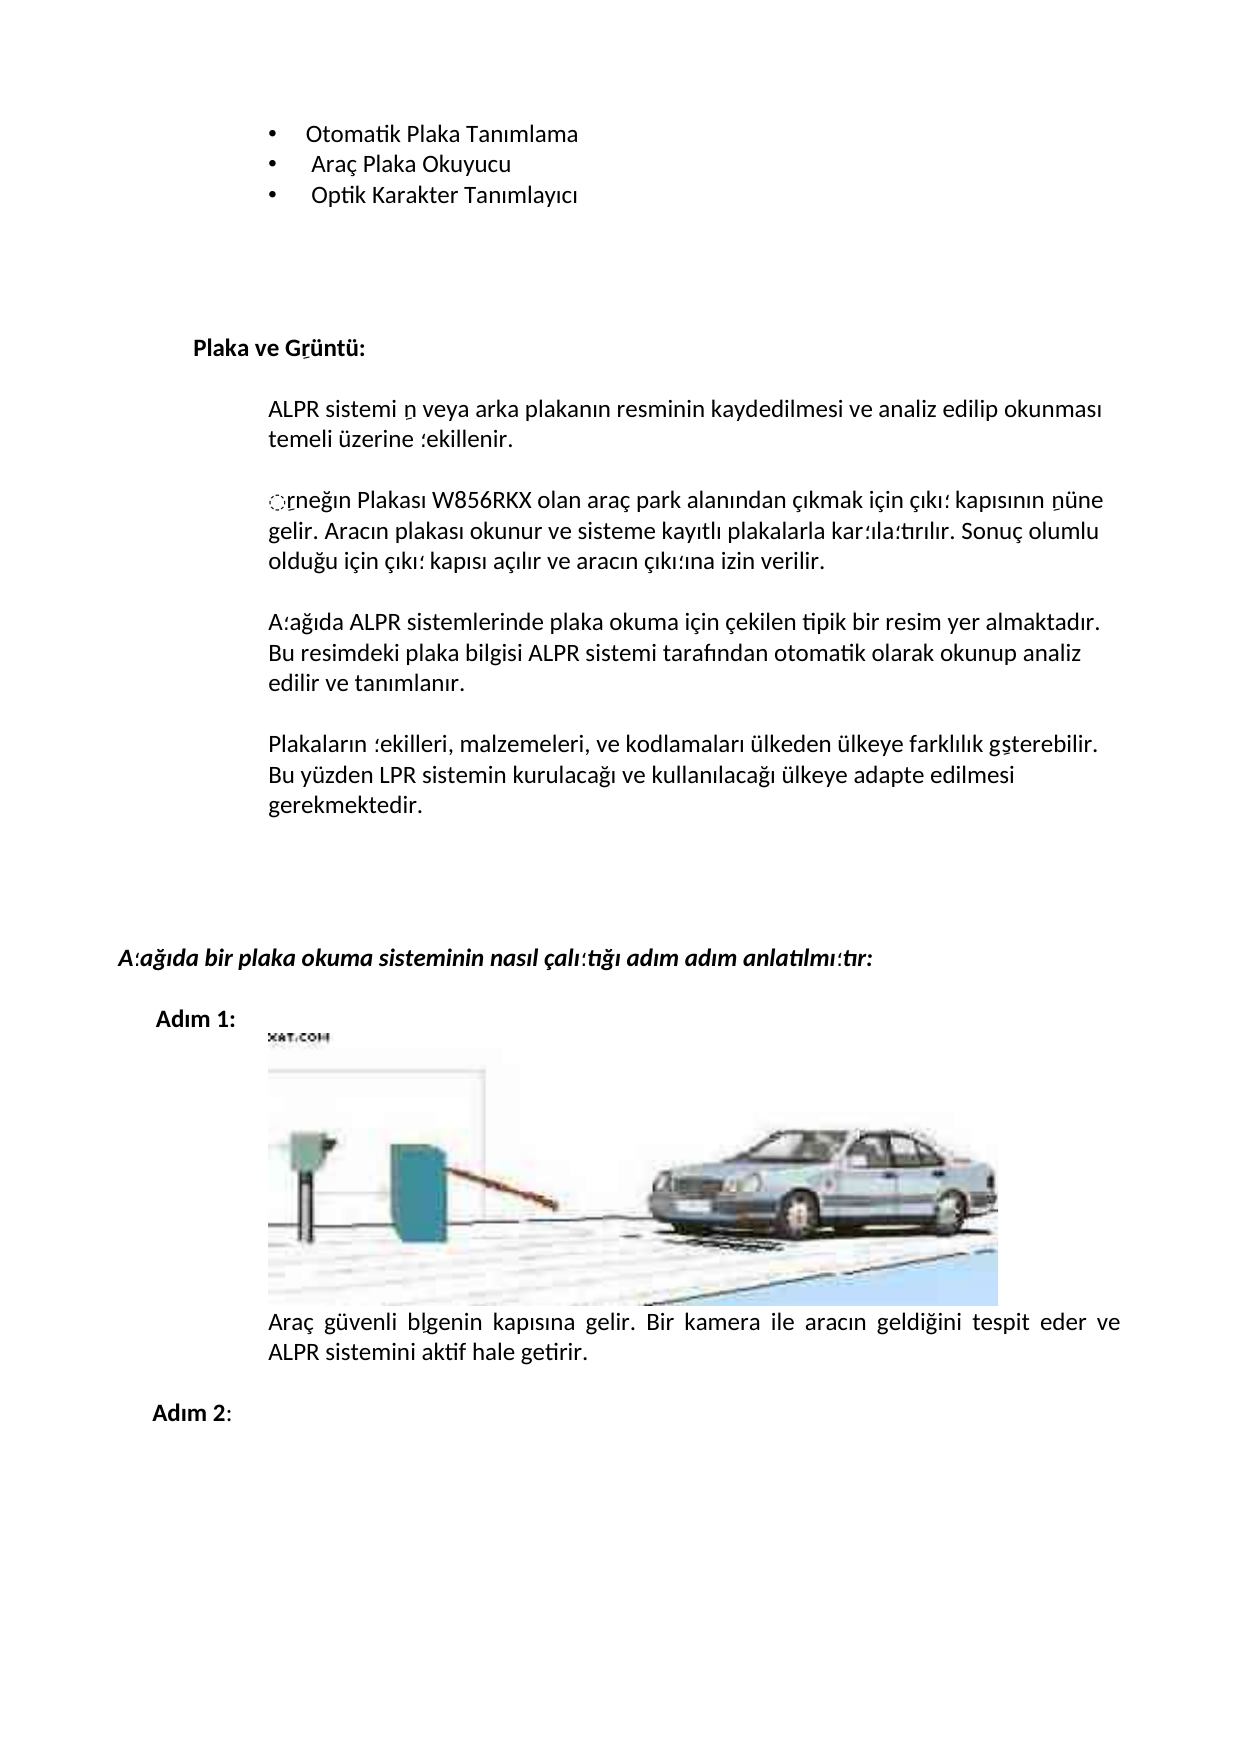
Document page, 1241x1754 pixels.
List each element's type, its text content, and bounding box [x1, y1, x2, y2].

text A؛ağıda bir plaka okuma sisteminin nasıl çalı؛tığı adım adım anlatılmı؛tır: [118, 942, 1122, 973]
list Otomatik Plaka Tanımlama [268, 118, 1122, 149]
text ALPR sistemi ِn veya arka plakanın resminin kaydedilmesi ve analiz edilip okunması temeli üzerine ؛ekillenir. [268, 393, 1122, 454]
text ِrneğın Plakası W856RKX olan araç park alanından çıkmak için çıkı؛ kapısının ِnüne gelir. Aracın plakası okunur ve sisteme kayıtlı plakalarla kar؛ıla؛tırılır. Sonuç olumlu olduğu için çıkı؛ kapısı açılır ve aracın çıkı؛ına izin verilir. [268, 484, 1122, 576]
text Plakaların ؛ekilleri, malzemeleri, ve kodlamaları ülkeden ülkeye farklılık gِsterebilir. Bu yüzden LPR sistemin kurulacağı ve kullanılacağı ülkeye adapte edilmesi gerekmektedir. [268, 728, 1122, 820]
list Optik Karakter Tanımlayıcı [268, 179, 1122, 210]
text Adım 1: [156, 1003, 1122, 1034]
text Adım 2: [118, 1397, 1122, 1428]
text A؛ağıda ALPR sistemlerinde plaka okuma için çekilen tipik bir resim yer almaktadır. Bu resimdeki plaka bilgisi ALPR sistemi tarafından otomatik olarak okunup analiz edilir ve tanımlanır. [268, 606, 1122, 698]
list Araç Plaka Okuyucu [268, 149, 1122, 179]
text Plaka ve Gِrüntü: [193, 332, 1122, 362]
text Araç güvenli bِlgenin kapısına gelir. Bir kamera ile aracın geldiğini tespit eder ve ALPR sistemini aktif hale getirir. [268, 1306, 1122, 1367]
